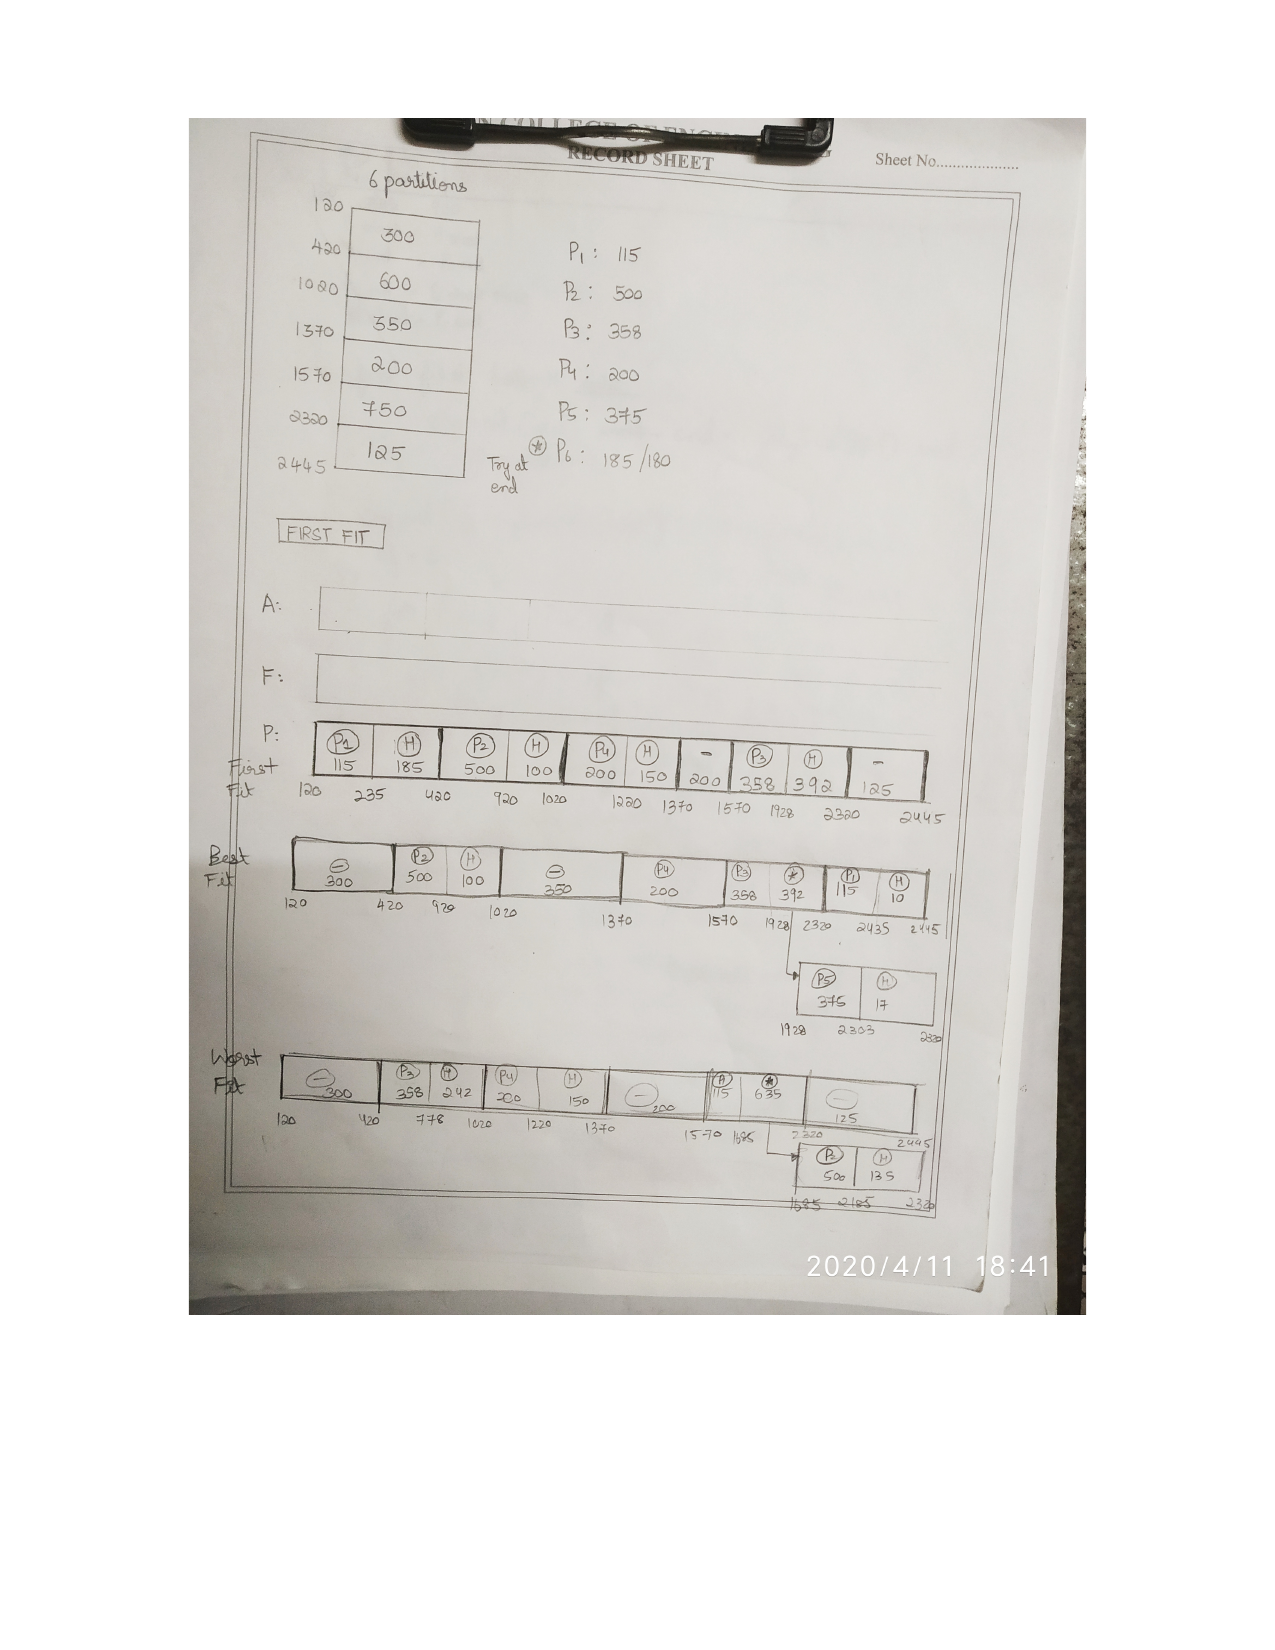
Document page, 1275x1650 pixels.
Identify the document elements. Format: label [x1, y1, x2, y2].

picture [188, 118, 1087, 1315]
